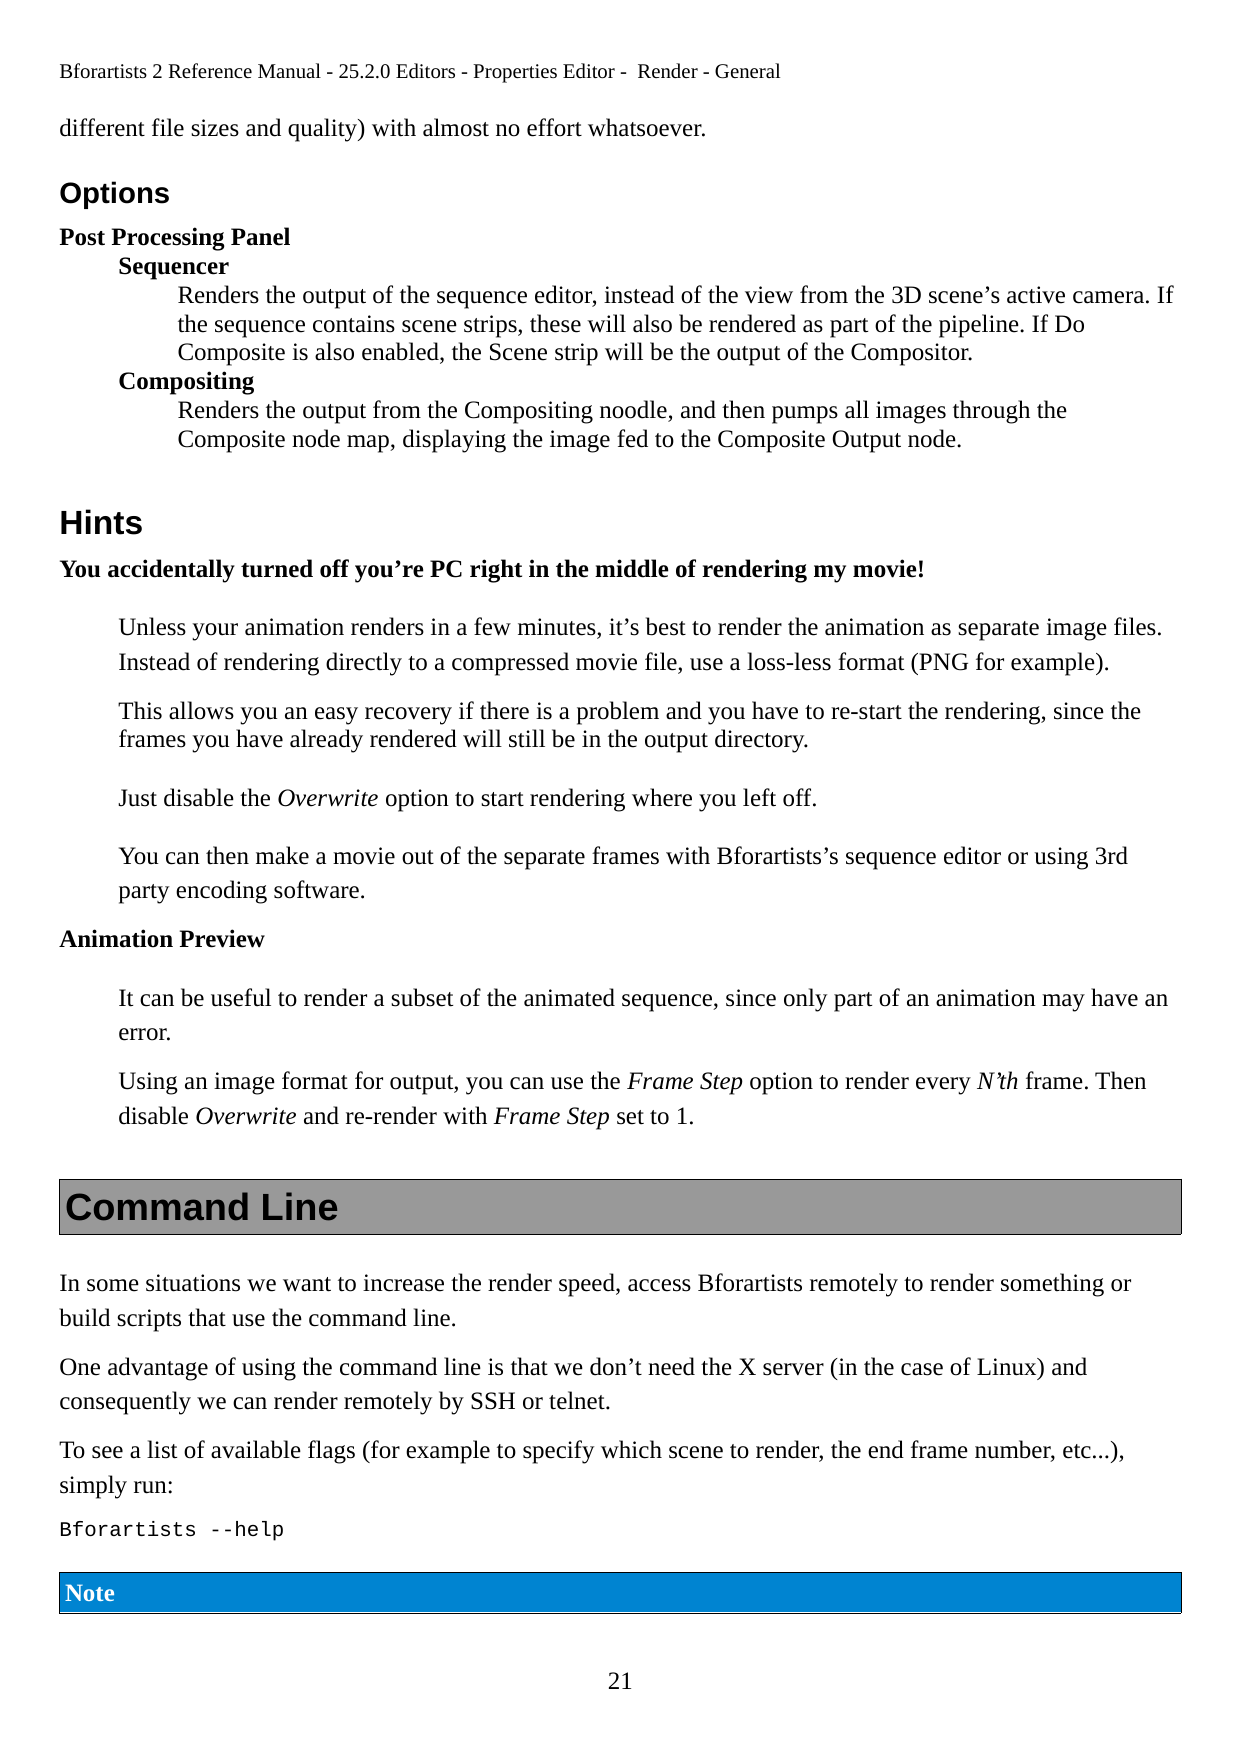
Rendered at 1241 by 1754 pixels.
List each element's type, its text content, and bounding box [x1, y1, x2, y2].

list Just disable the Overwrite option to start rendering where you left off. [118, 783, 1181, 811]
table_header Command Line [60, 1180, 1181, 1234]
text Bforartists --help [59, 1519, 1181, 1543]
text It can be useful to render a subset of the animated sequence, since only part of an animation may have an error. [118, 983, 1181, 1046]
text In some situations we want to increase the render speed, access Bforartists remotely to render something or build scripts that use the command line. [59, 1268, 1181, 1332]
list Renders the output from the Compositing noodle, and then pumps all images through the Composite node map, displaying the image fed to the Composite Output node. [177, 395, 1181, 452]
subtitle Animation Preview [59, 924, 1181, 953]
text different file sizes and quality) with almost no effort whatsoever. [59, 113, 1181, 141]
subtitle You accidentally turned off you’re PC right in the middle of rendering my movie! [59, 554, 1181, 583]
subtitle Hints [59, 503, 1181, 541]
list Renders the output of the sequence editor, instead of the view from the 3D scene’s active camera. If the sequence contains scene strips, these will also be rendered as part of the pipeline. If Do Composite is also enabled, the Scene strip will be the output of the Compositor. [177, 280, 1181, 366]
subtitle Options [59, 176, 1181, 210]
text Using an image format for output, you can use the Frame Step option to render every N’th frame. Then disable Overwrite and re-render with Frame Step set to 1. [118, 1066, 1181, 1129]
text One advantage of using the command line is that we don’t need the X server (in the case of Linux) and consequently we can render remotely by SSH or telnet. [59, 1352, 1181, 1415]
subtitle Post Processing Panel [59, 222, 1181, 251]
subtitle Sequencer [118, 251, 1181, 280]
text Unless your animation renders in a few minutes, it’s best to render the animation as separate image files. Instead of rendering directly to a compressed movie file, use a loss-less format (PNG for example). [118, 612, 1181, 675]
text To see a list of available flags (for example to specify which scene to render, the end frame number, etc...), simply run: [59, 1435, 1181, 1499]
subtitle Compositing [118, 366, 1181, 395]
text You can then make a movie out of the separate frames with Bforartists’s sequence editor or using 3rd party encoding software. [118, 841, 1181, 904]
table_header Note [60, 1573, 1181, 1612]
list This allows you an easy recovery if there is a problem and you have to re-start the rendering, since the frames you have already rendered will still be in the output directory. [118, 696, 1181, 753]
